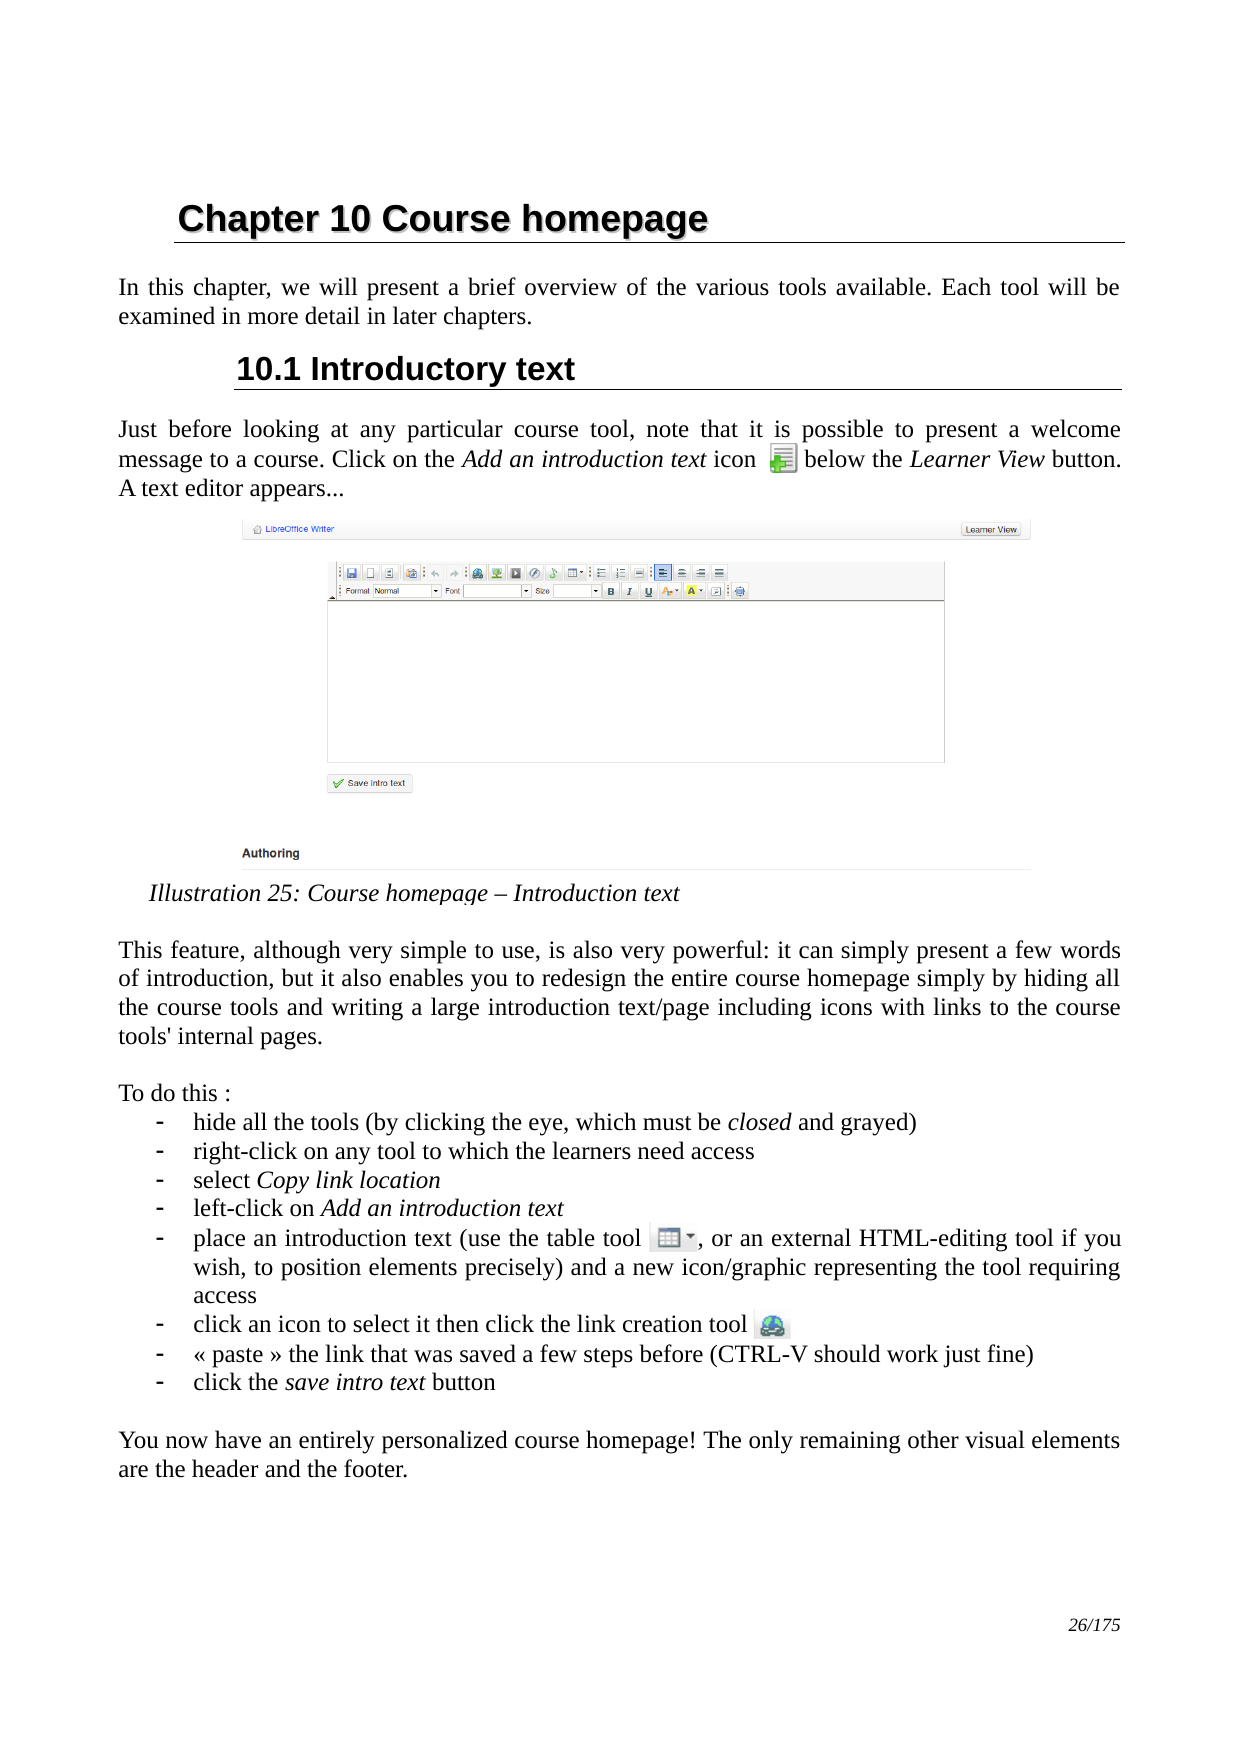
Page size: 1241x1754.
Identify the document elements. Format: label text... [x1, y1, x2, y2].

list place an introduction text (use the table tool , or an external HTML-editing tool if you wish, to position elements precisely) and a new icon/graphic representing the tool requiring access [156, 1222, 1122, 1309]
list [791, 1309, 1122, 1339]
list hide all the tools (by clicking the eye, which must be closed and grayed) [156, 1107, 1122, 1136]
subtitle Course homepage [174, 193, 1125, 242]
picture [769, 443, 798, 473]
list left-click on Add an introduction text [156, 1193, 1122, 1222]
text This feature, although very simple to use, is also very powerful: it can simply present a few words of introduction, but it also enables you to redesign the entire course homepage simply by hiding all the course tools and writing a large introduction text/page including icons with links to the course tools' internal pages. [118, 935, 1122, 1050]
list select Copy link location [156, 1165, 1122, 1193]
list « paste » the link that was saved a few steps before (CTRL-V should work just fine) [156, 1339, 1122, 1367]
subtitle Introductory text [234, 349, 1122, 389]
text You now have an entirely personalized course homepage! The only remaining other visual elements are the header and the footer. [118, 1425, 1122, 1482]
picture [753, 1309, 791, 1339]
list click an icon to select it then click the link creation tool [156, 1309, 753, 1339]
text To do this : [118, 1078, 1122, 1107]
picture [649, 1222, 698, 1252]
text In this chapter, we will present a brief overview of the various tools available. Each tool will be examined in more detail in later chapters. [118, 272, 1122, 330]
picture [220, 519, 1039, 878]
list right-click on any tool to which the learners need access [156, 1136, 1122, 1165]
list click the save intro text button [156, 1367, 1122, 1396]
text Illustration 25: Course homepage – Introduction text [149, 532, 1091, 904]
text Just before looking at any particular course tool, note that it is possible to present a welcome message to a course. Click on the Add an introduction text icon below the Learner View button. A text editor appears... [118, 414, 1122, 502]
